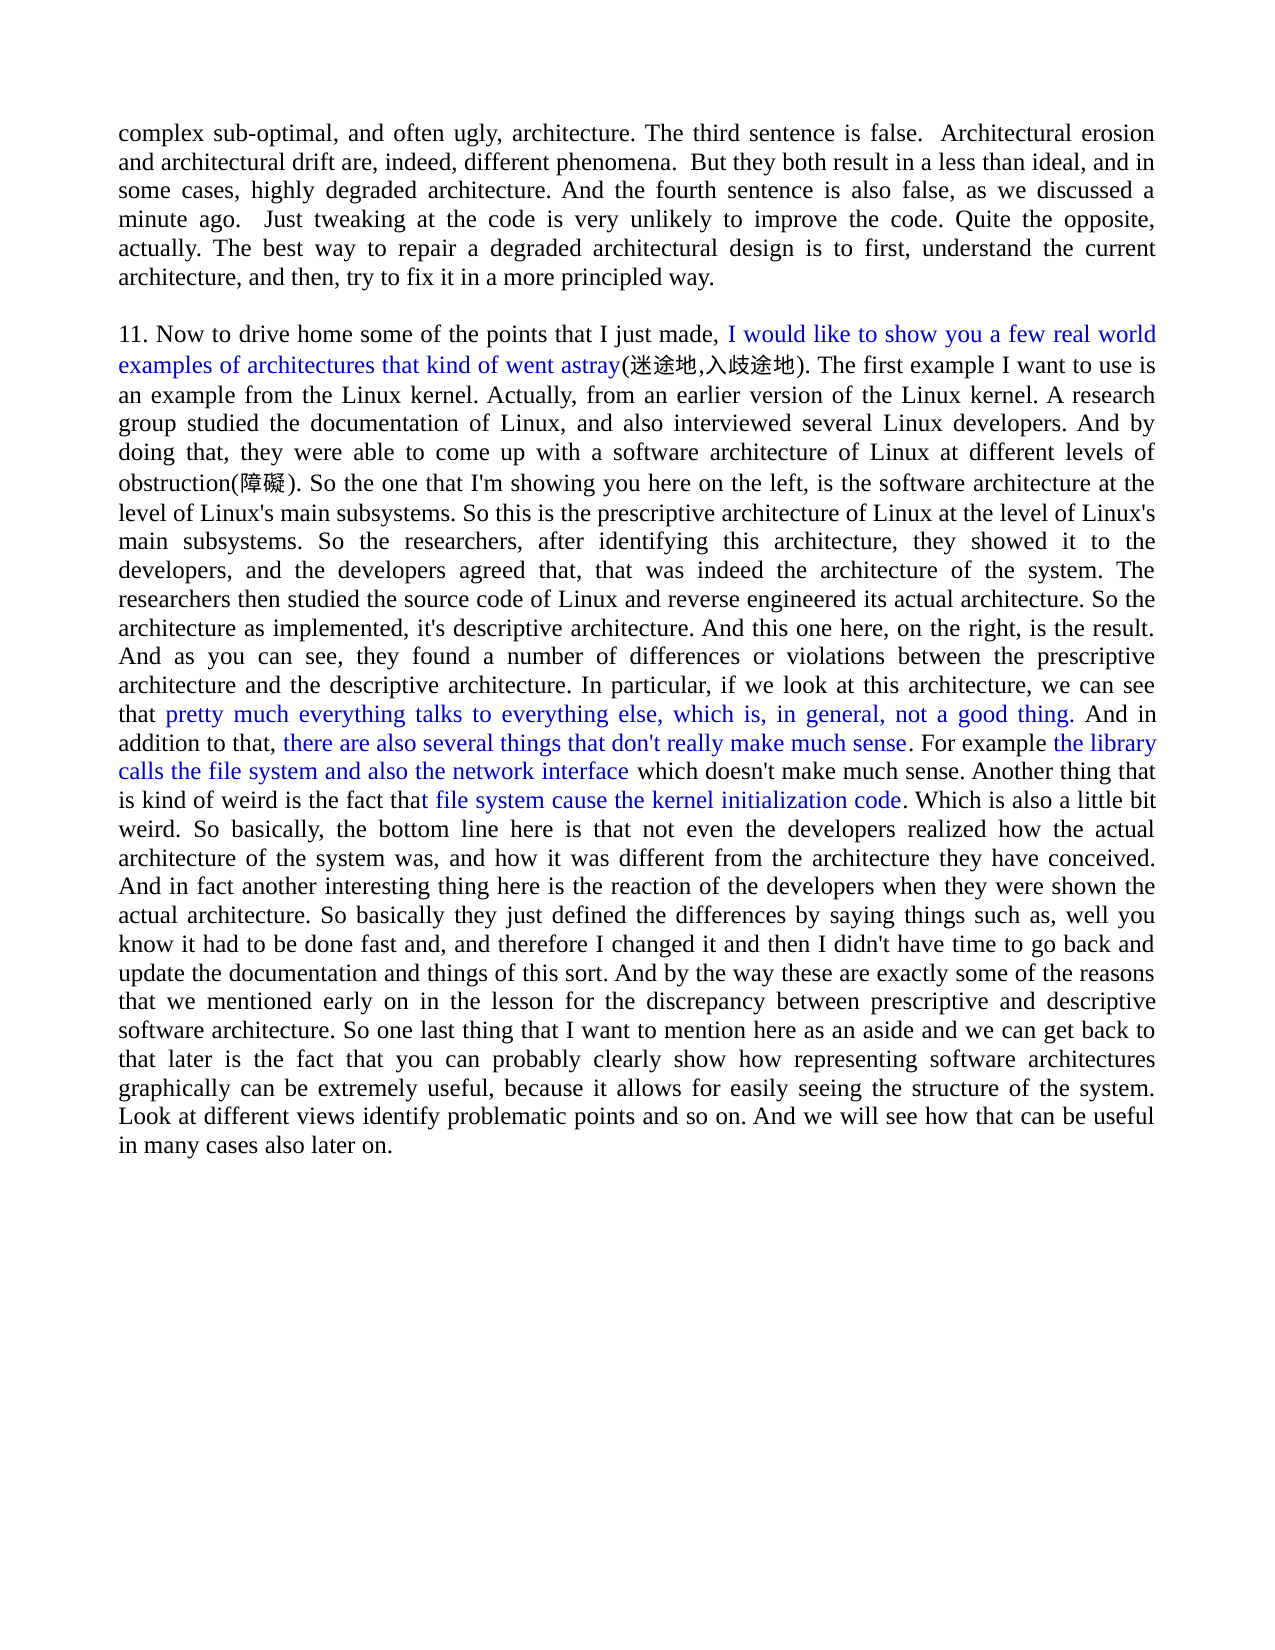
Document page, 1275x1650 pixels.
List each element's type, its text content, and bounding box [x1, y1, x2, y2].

text complex sub-optimal, and often ugly, architecture. The third sentence is false. Architectural erosion and architectural drift are, indeed, different phenomena. But they both result in a less than ideal, and in some cases, highly degraded architecture. And the fourth sentence is also false, as we discussed a minute ago. Just tweaking at the code is very unlikely to improve the code. Quite the opposite, actually. The best way to repair a degraded architectural design is to first, understand the current architecture, and then, try to fix it in a more principled way. [118, 118, 1157, 291]
text 11. Now to drive home some of the points that I just made, I would like to show you a few real world examples of architectures that kind of went astray(迷途地,入歧途地). The first example I want to use is an example from the Linux kernel. Actually, from an earlier version of the Linux kernel. A research group studied the documentation of Linux, and also interviewed several Linux developers. And by doing that, they were able to come up with a software architecture of Linux at different levels of obstruction(障礙). So the one that I'm showing you here on the left, is the software architecture at the level of Linux's main subsystems. So this is the prescriptive architecture of Linux at the level of Linux's main subsystems. So the researchers, after identifying this architecture, they showed it to the developers, and the developers agreed that, that was indeed the architecture of the system. The researchers then studied the source code of Linux and reverse engineered its actual architecture. So the architecture as implemented, it's descriptive architecture. And this one here, on the right, is the result. And as you can see, they found a number of differences or violations between the prescriptive architecture and the descriptive architecture. In particular, if we look at this architecture, we can see that pretty much everything talks to everything else, which is, in general, not a good thing. And in addition to that, there are also several things that don't really make much sense. For example the library calls the file system and also the network interface which doesn't make much sense. Another thing that is kind of weird is the fact that file system cause the kernel initialization code. Which is also a little bit weird. So basically, the bottom line here is that not even the developers realized how the actual architecture of the system was, and how it was different from the architecture they have conceived. And in fact another interesting thing here is the reaction of the developers when they were shown the actual architecture. So basically they just defined the differences by saying things such as, well you know it had to be done fast and, and therefore I changed it and then I didn't have time to go back and update the documentation and things of this sort. And by the way these are exactly some of the reasons that we mentioned early on in the lesson for the discrepancy between prescriptive and descriptive software architecture. So one last thing that I want to mention here as an aside and we can get back to that later is the fact that you can probably clearly show how representing software architectures graphically can be extremely useful, because it allows for easily seeing the structure of the system. Look at different views identify problematic points and so on. And we will see how that can be useful in many cases also later on. [118, 319, 1157, 1159]
